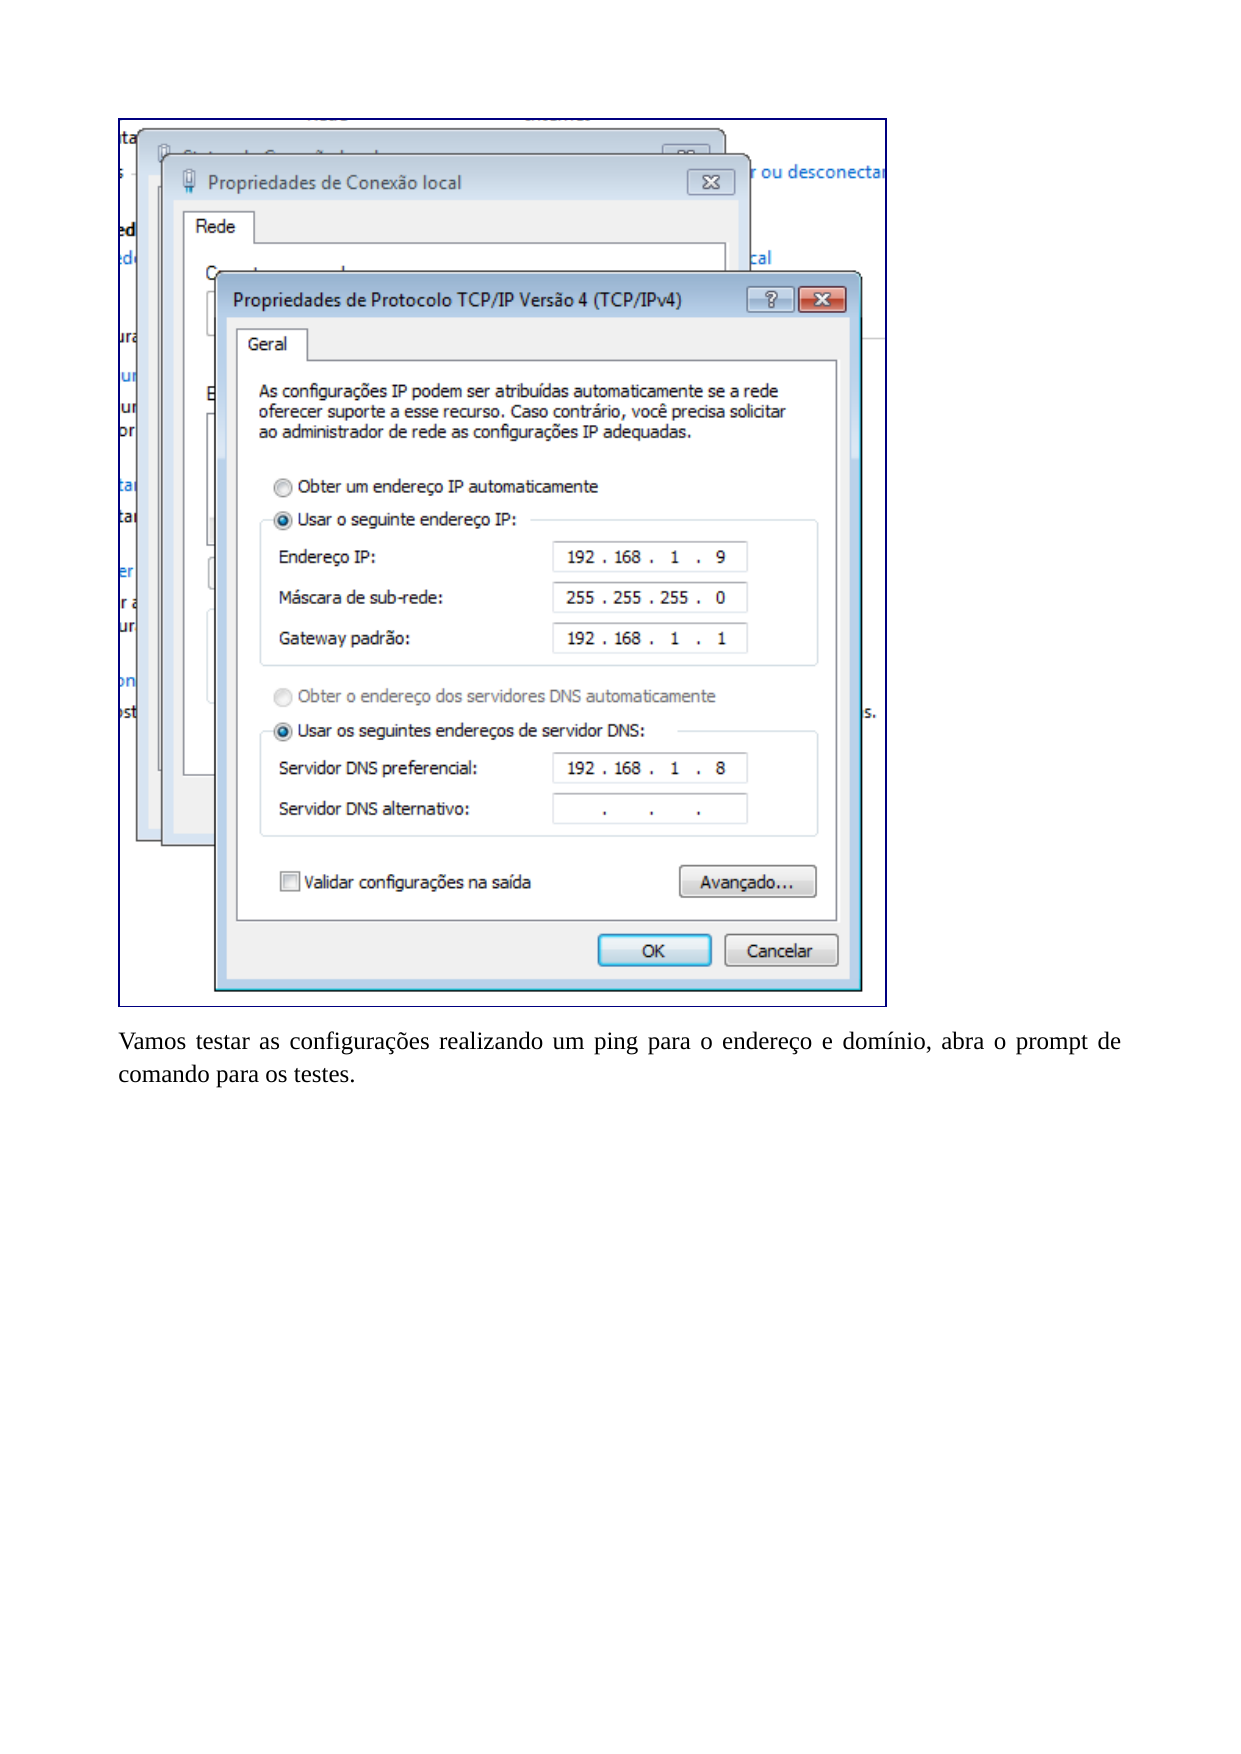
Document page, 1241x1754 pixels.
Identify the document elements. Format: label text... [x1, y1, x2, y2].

text Vamos testar as configurações realizando um ping para o endereço e domínio, abra o prompt de comando para os testes. [118, 1026, 1122, 1088]
picture [120, 120, 885, 1006]
